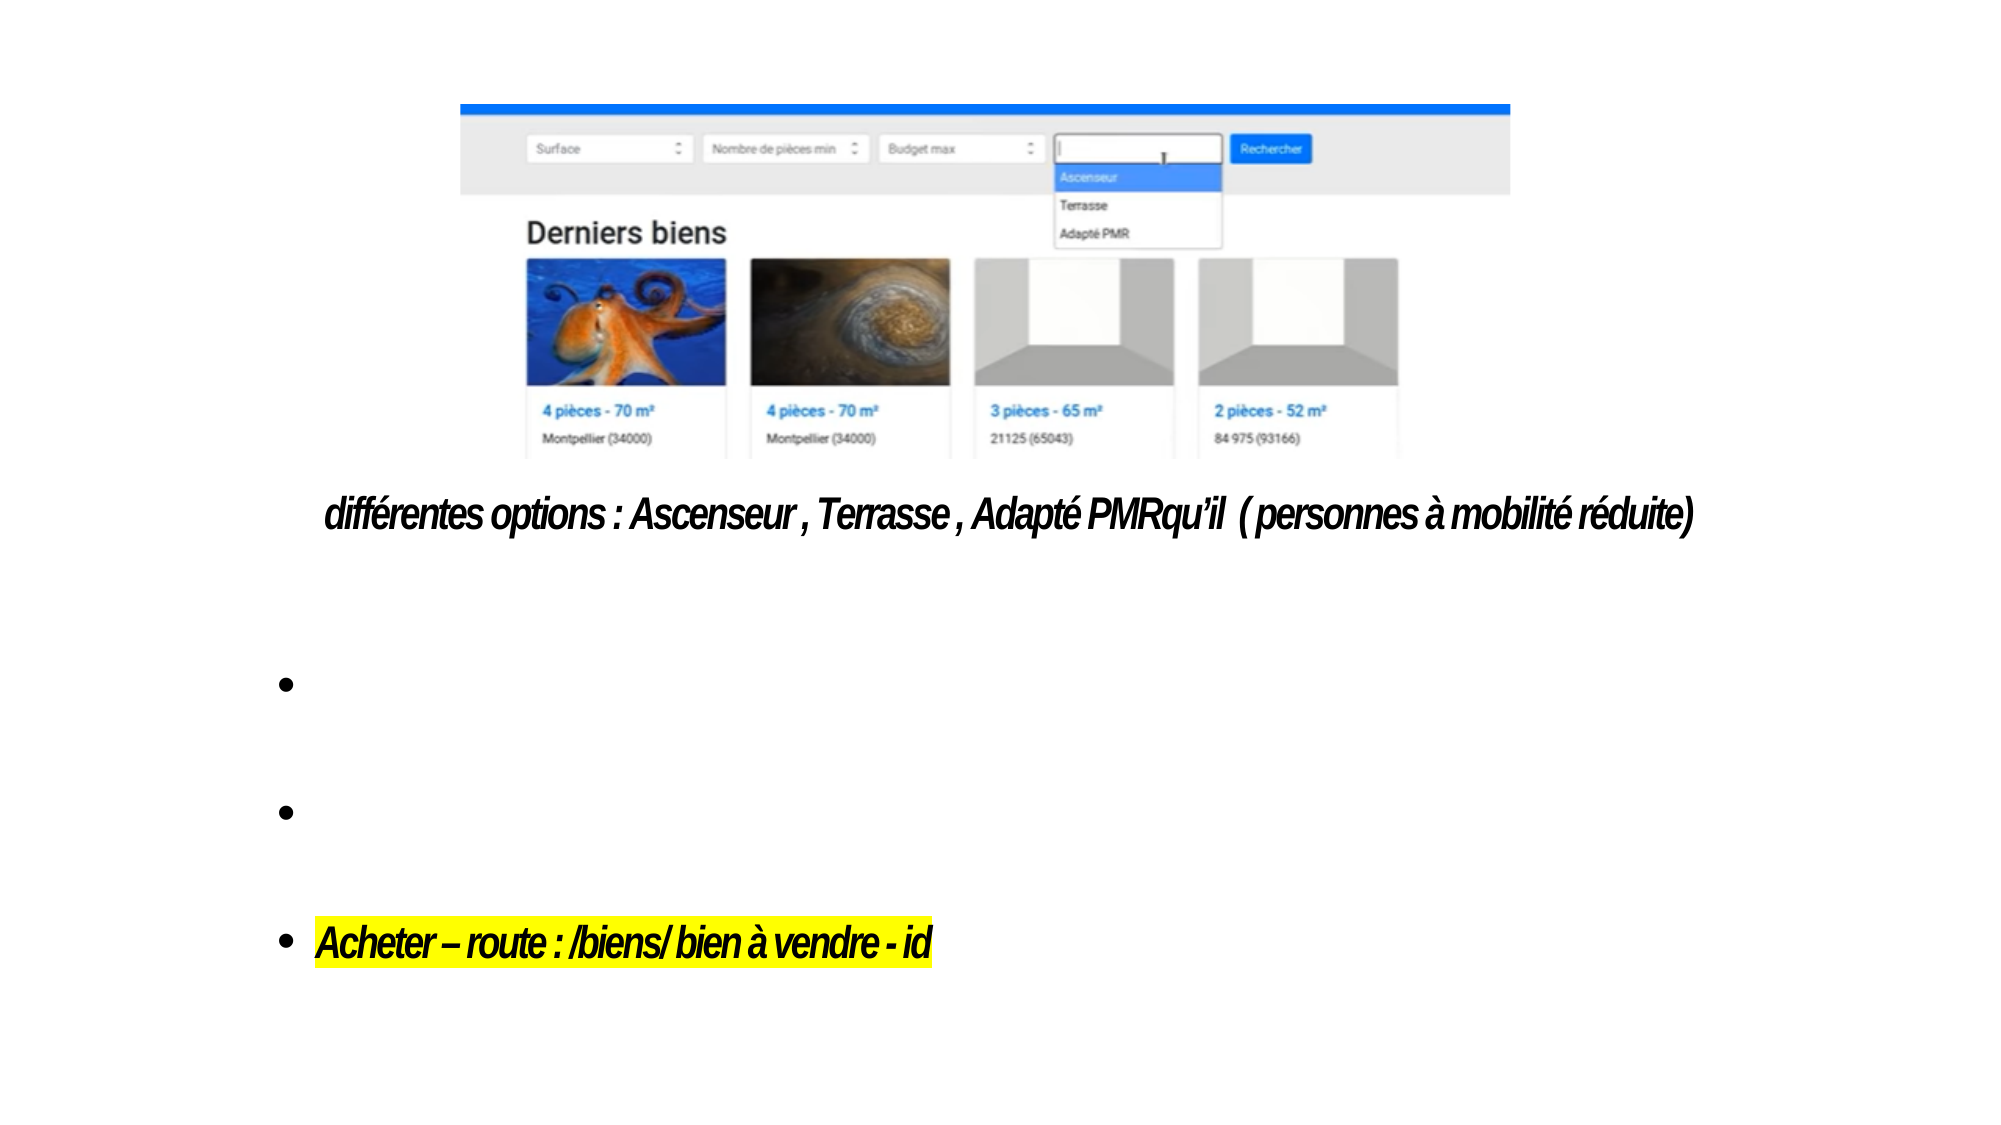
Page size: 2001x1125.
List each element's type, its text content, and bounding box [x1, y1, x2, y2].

list Acheter – route : /biens/ bien à vendre - id [277, 910, 1748, 969]
text de zéro pour créer votre site web. [315, 595, 1971, 640]
picture [460, 104, 1511, 459]
text [202, 104, 460, 157]
text différentes options : Ascenseur , Terrasse , Adapté PMRqu’il ( personnes à mobilité réduite)Rapidité : une base de travail existe déjà, donc le développeur web n’a pas besoin de partir [202, 487, 1971, 585]
text ralentit pas le fonctionnement du site. [315, 851, 1971, 896]
list Architecture : en utilisant un bon Framework, vous avez du code propre et fonctionnel qui ne [277, 781, 1971, 841]
text plusieur [1511, 104, 1971, 157]
text améliorer le référencement naturel de votre site. [315, 723, 1971, 768]
list Flexibilité : vous pouvez choisir d’utiliser ou non certains composants du Framework pour [277, 653, 1971, 713]
